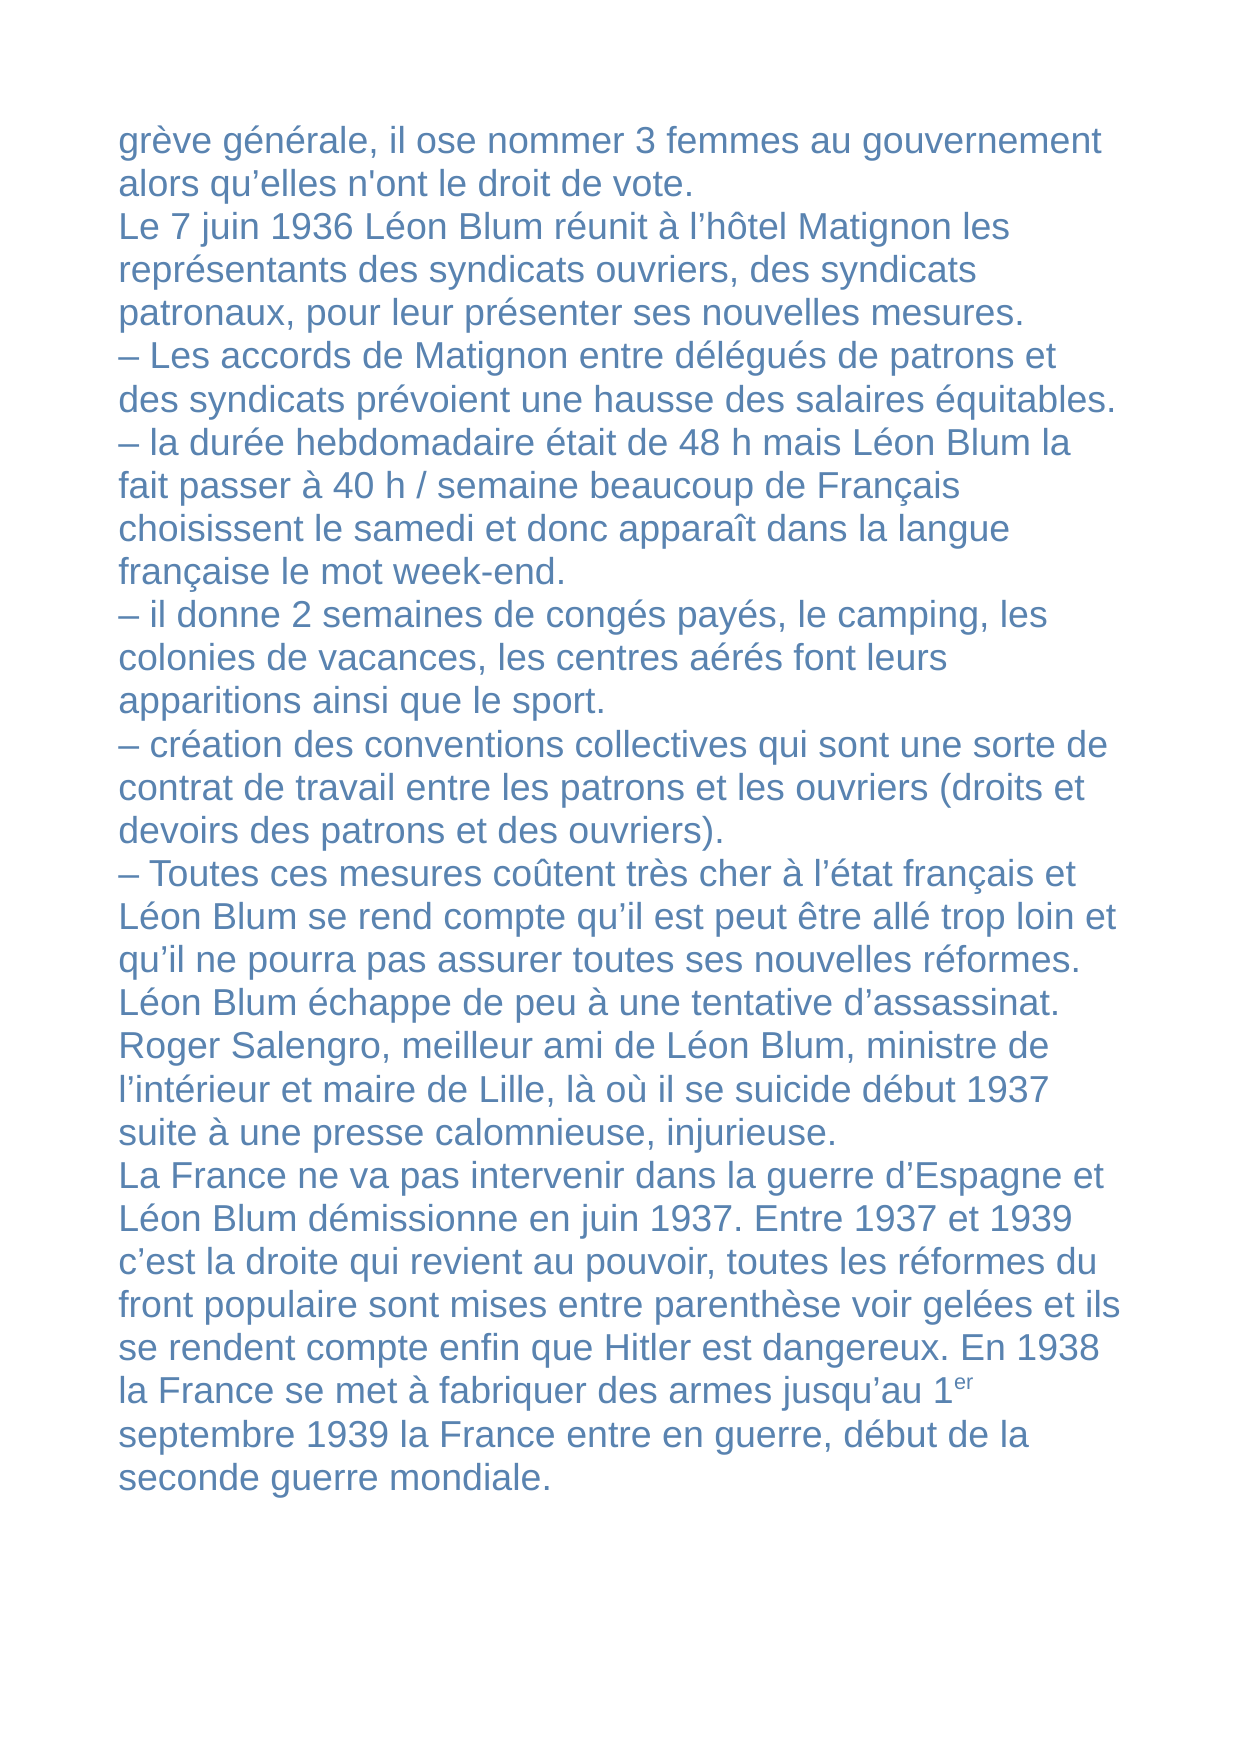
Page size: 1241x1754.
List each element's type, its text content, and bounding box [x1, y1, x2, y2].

text Roger Salengro, meilleur ami de Léon Blum, ministre de l’intérieur et maire de Lille, là où il se suicide début 1937 suite à une presse calomnieuse, injurieuse. [118, 1024, 1122, 1153]
text La France ne va pas intervenir dans la guerre d’Espagne et Léon Blum démissionne en juin 1937. Entre 1937 et 1939 c’est la droite qui revient au pouvoir, toutes les réformes du front populaire sont mises entre parenthèse voir gelées et ils se rendent compte enfin que Hitler est dangereux. En 1938 la France se met à fabriquer des armes jusqu’au 1er septembre 1939 la France entre en guerre, début de la seconde guerre mondiale. [118, 1153, 1122, 1498]
text – la durée hebdomadaire était de 48 h mais Léon Blum la fait passer à 40 h / semaine beaucoup de Français choisissent le samedi et donc apparaît dans la langue française le mot week-end. [118, 420, 1122, 592]
text – Les accords de Matignon entre délégués de patrons et des syndicats prévoient une hausse des salaires équitables. [118, 334, 1122, 420]
text – Toutes ces mesures coûtent très cher à l’état français et Léon Blum se rend compte qu’il est peut être allé trop loin et qu’il ne pourra pas assurer toutes ses nouvelles réformes. [118, 851, 1122, 981]
text grève générale, il ose nommer 3 femmes au gouvernement alors qu’elles n'ont le droit de vote. [118, 118, 1122, 204]
text – création des conventions collectives qui sont une sorte de contrat de travail entre les patrons et les ouvriers (droits et devoirs des patrons et des ouvriers). [118, 722, 1122, 851]
text Le 7 juin 1936 Léon Blum réunit à l’hôtel Matignon les représentants des syndicats ouvriers, des syndicats patronaux, pour leur présenter ses nouvelles mesures. [118, 204, 1122, 334]
text Léon Blum échappe de peu à une tentative d’assassinat. [118, 981, 1122, 1024]
text – il donne 2 semaines de congés payés, le camping, les colonies de vacances, les centres aérés font leurs apparitions ainsi que le sport. [118, 592, 1122, 722]
